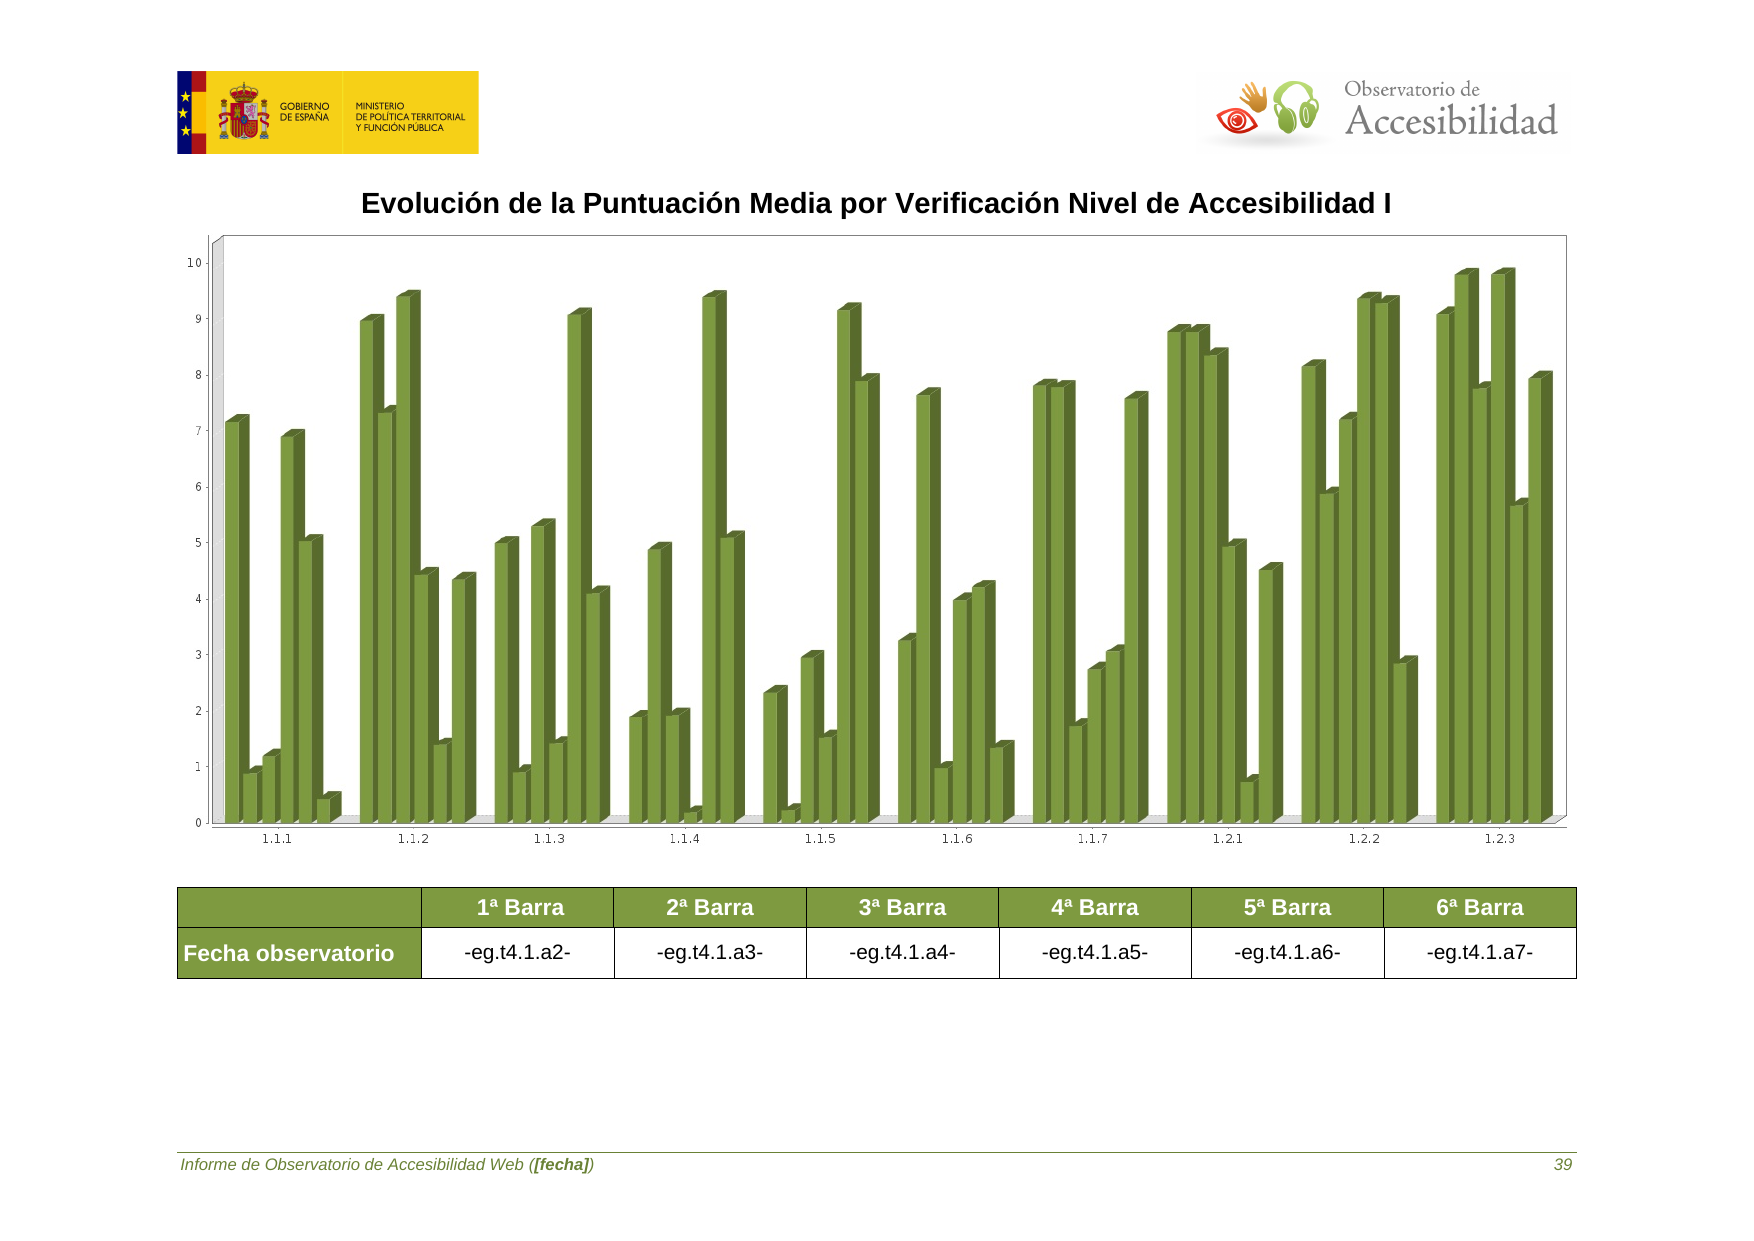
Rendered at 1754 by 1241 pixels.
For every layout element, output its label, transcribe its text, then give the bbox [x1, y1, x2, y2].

picture [1196, 72, 1572, 154]
table_cell -eg.t4.1.a6- [1192, 928, 1384, 978]
table_header 3ª Barra [807, 888, 998, 927]
table_cell -eg.t4.1.a2- [422, 928, 614, 978]
table_header 4ª Barra [999, 888, 1191, 927]
picture [177, 225, 1577, 851]
table_header 1ª Barra [422, 888, 613, 927]
table_cell -eg.t4.1.a4- [807, 928, 999, 978]
table_header 2ª Barra [614, 888, 806, 927]
table_cell -eg.t4.1.a3- [615, 928, 806, 978]
table_cell -eg.t4.1.a5- [1000, 928, 1191, 978]
table_header [178, 888, 421, 927]
table_header 5ª Barra [1192, 888, 1383, 927]
text Evolución de la Puntuación Media por Verificación Nivel de Accesibilidad I [177, 186, 1577, 219]
table_cell -eg.t4.1.a7- [1385, 928, 1576, 978]
table_header 6ª Barra [1384, 888, 1576, 927]
picture [177, 71, 479, 154]
table_cell Fecha observatorio [178, 928, 421, 978]
